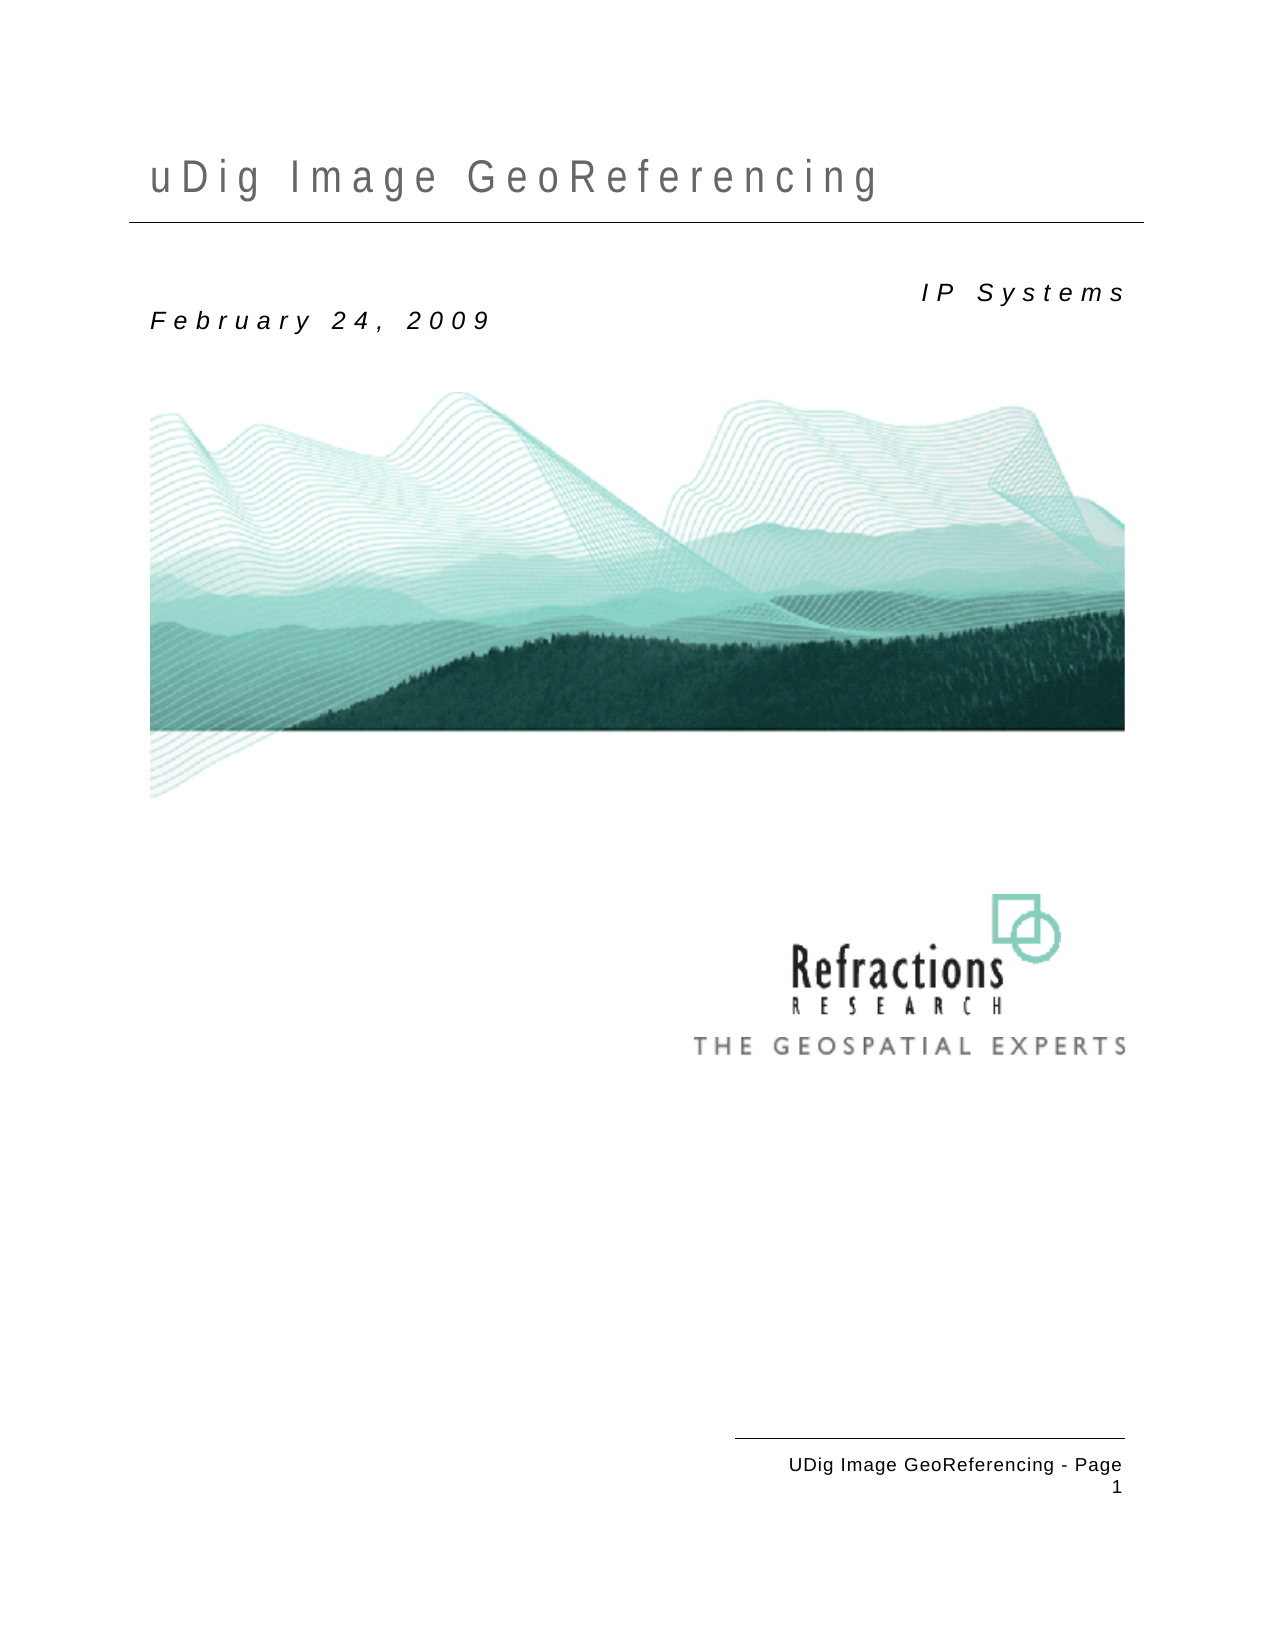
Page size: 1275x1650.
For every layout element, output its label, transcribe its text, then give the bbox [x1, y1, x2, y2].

picture [792, 894, 1061, 1016]
text IP Systems [150, 278, 1125, 306]
picture [693, 1037, 1125, 1060]
text uDig Image GeoReferencing [150, 150, 1125, 203]
picture [150, 392, 1125, 798]
text February 24, 2009 [150, 306, 1125, 335]
